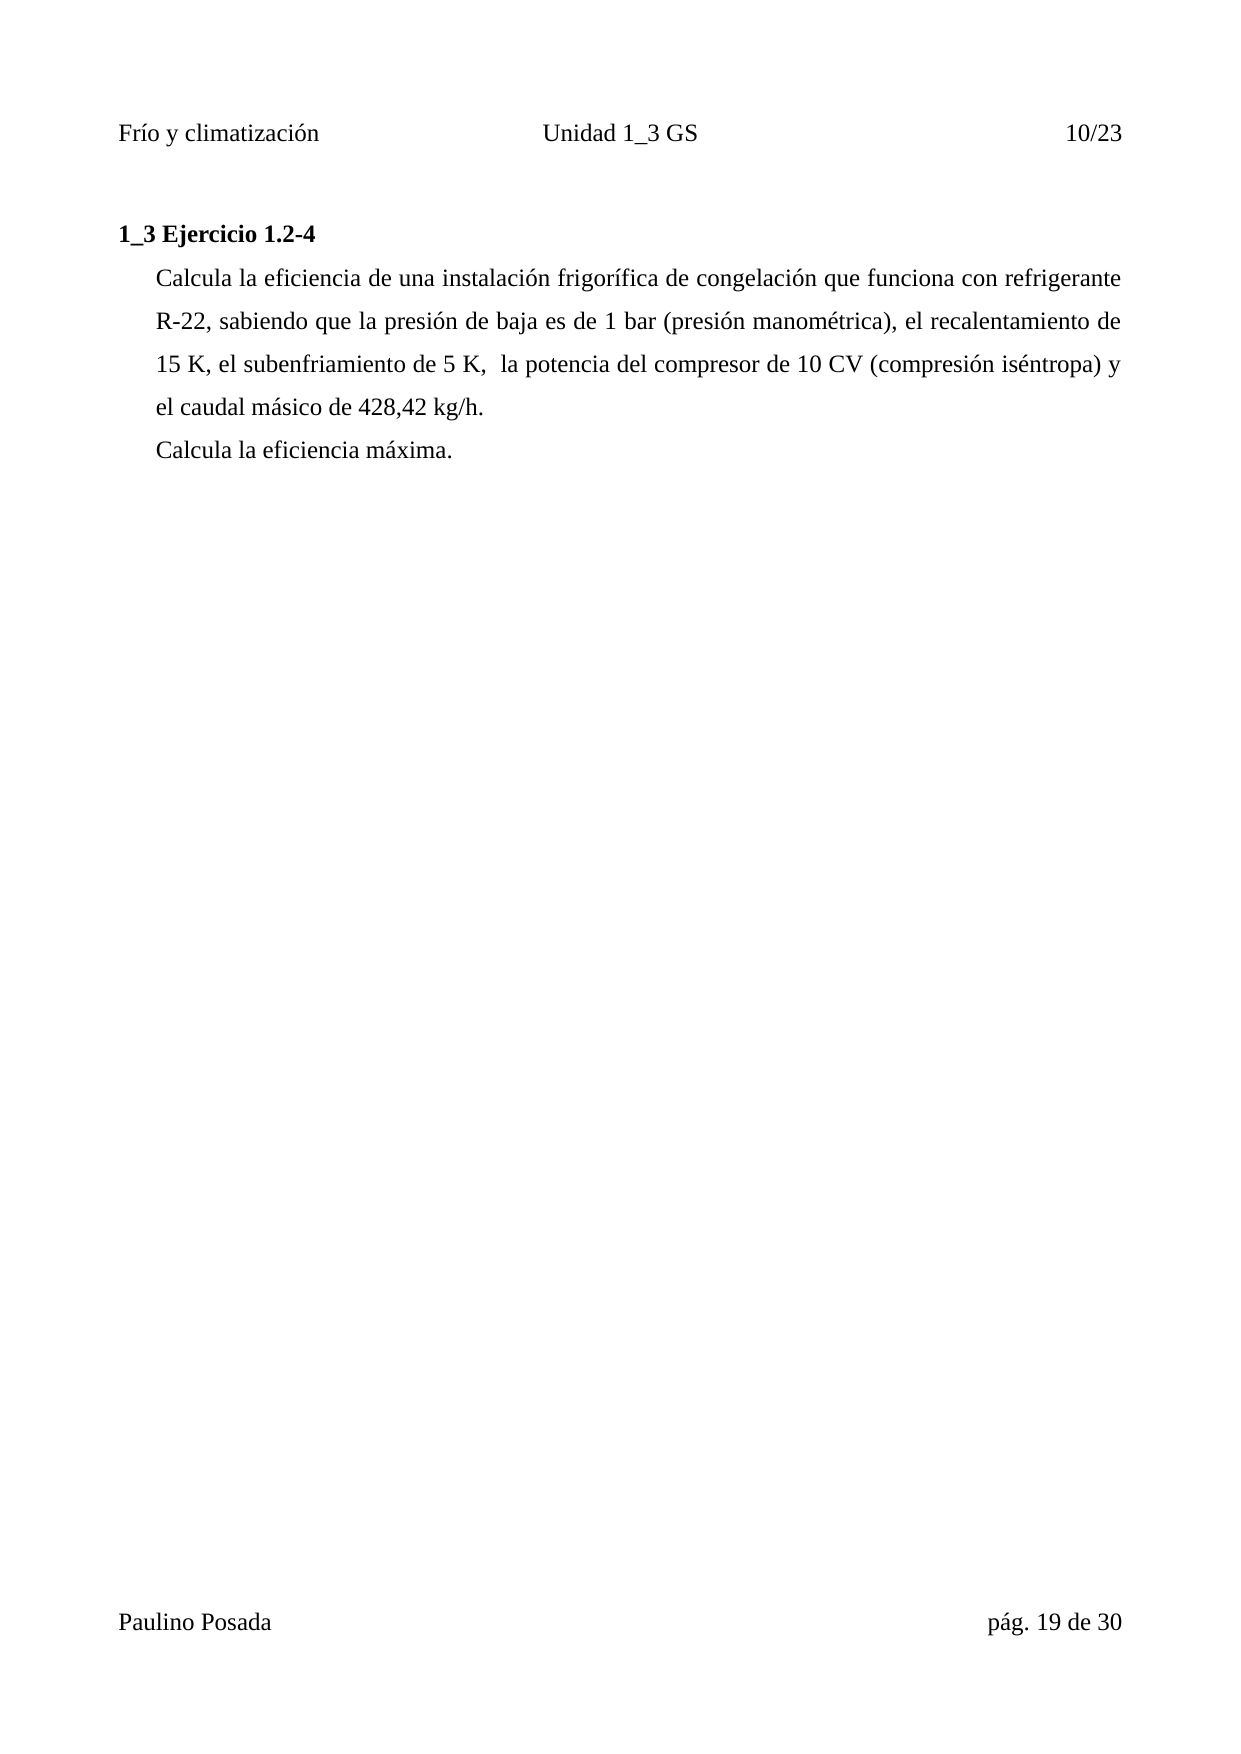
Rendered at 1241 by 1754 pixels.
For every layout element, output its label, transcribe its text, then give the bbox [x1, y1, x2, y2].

text Calcula la eficiencia de una instalación frigorífica de congelación que funciona con refrigerante R-22, sabiendo que la presión de baja es de 1 bar (presión manométrica), el recalentamiento de 15 K, el subenfriamiento de 5 K, la potencia del compresor de 10 CV (compresión iséntropa) y el caudal másico de 428,42 kg/h. [156, 263, 1122, 421]
text 1_3 Ejercicio 1.2-4 [118, 219, 1122, 248]
text Calcula la eficiencia máxima. [156, 435, 1122, 464]
